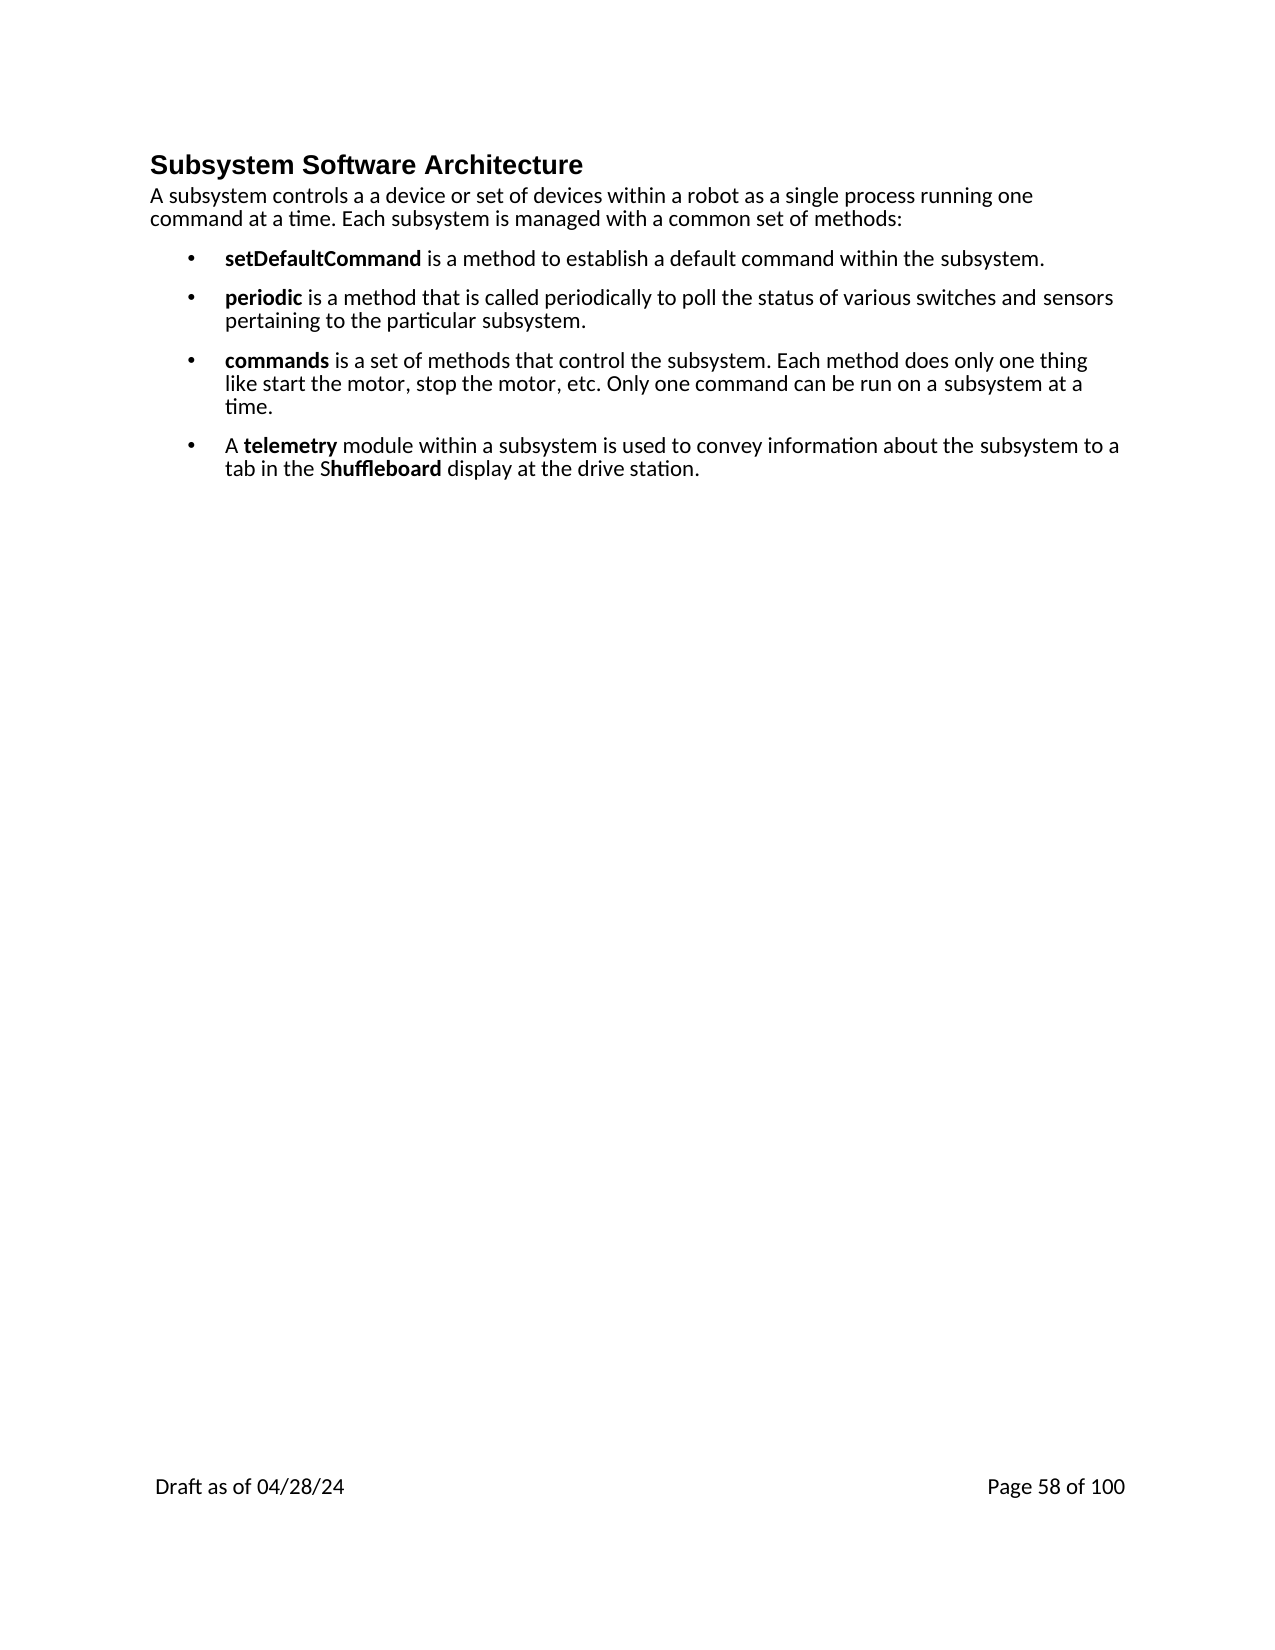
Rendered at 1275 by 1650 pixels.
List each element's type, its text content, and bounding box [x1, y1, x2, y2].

subtitle Subsystem Software Architecture [150, 150, 1125, 180]
list periodic is a method that is called periodically to poll the status of various switches and sensors pertaining to the particular subsystem. [187, 289, 1125, 334]
list setDefaultCommand is a method to establish a default command within the subsystem. [187, 249, 1125, 272]
list A telemetry module within a subsystem is used to convey information about the subsystem to a tab in the Shuffleboard display at the drive station. [187, 437, 1125, 482]
text A subsystem controls a a device or set of devices within a robot as a single process running one command at a time. Each subsystem is managed with a common set of methods: [150, 187, 1125, 232]
list commands is a set of methods that control the subsystem. Each method does only one thing like start the motor, stop the motor, etc. Only one command can be run on a subsystem at a time. [187, 351, 1125, 420]
